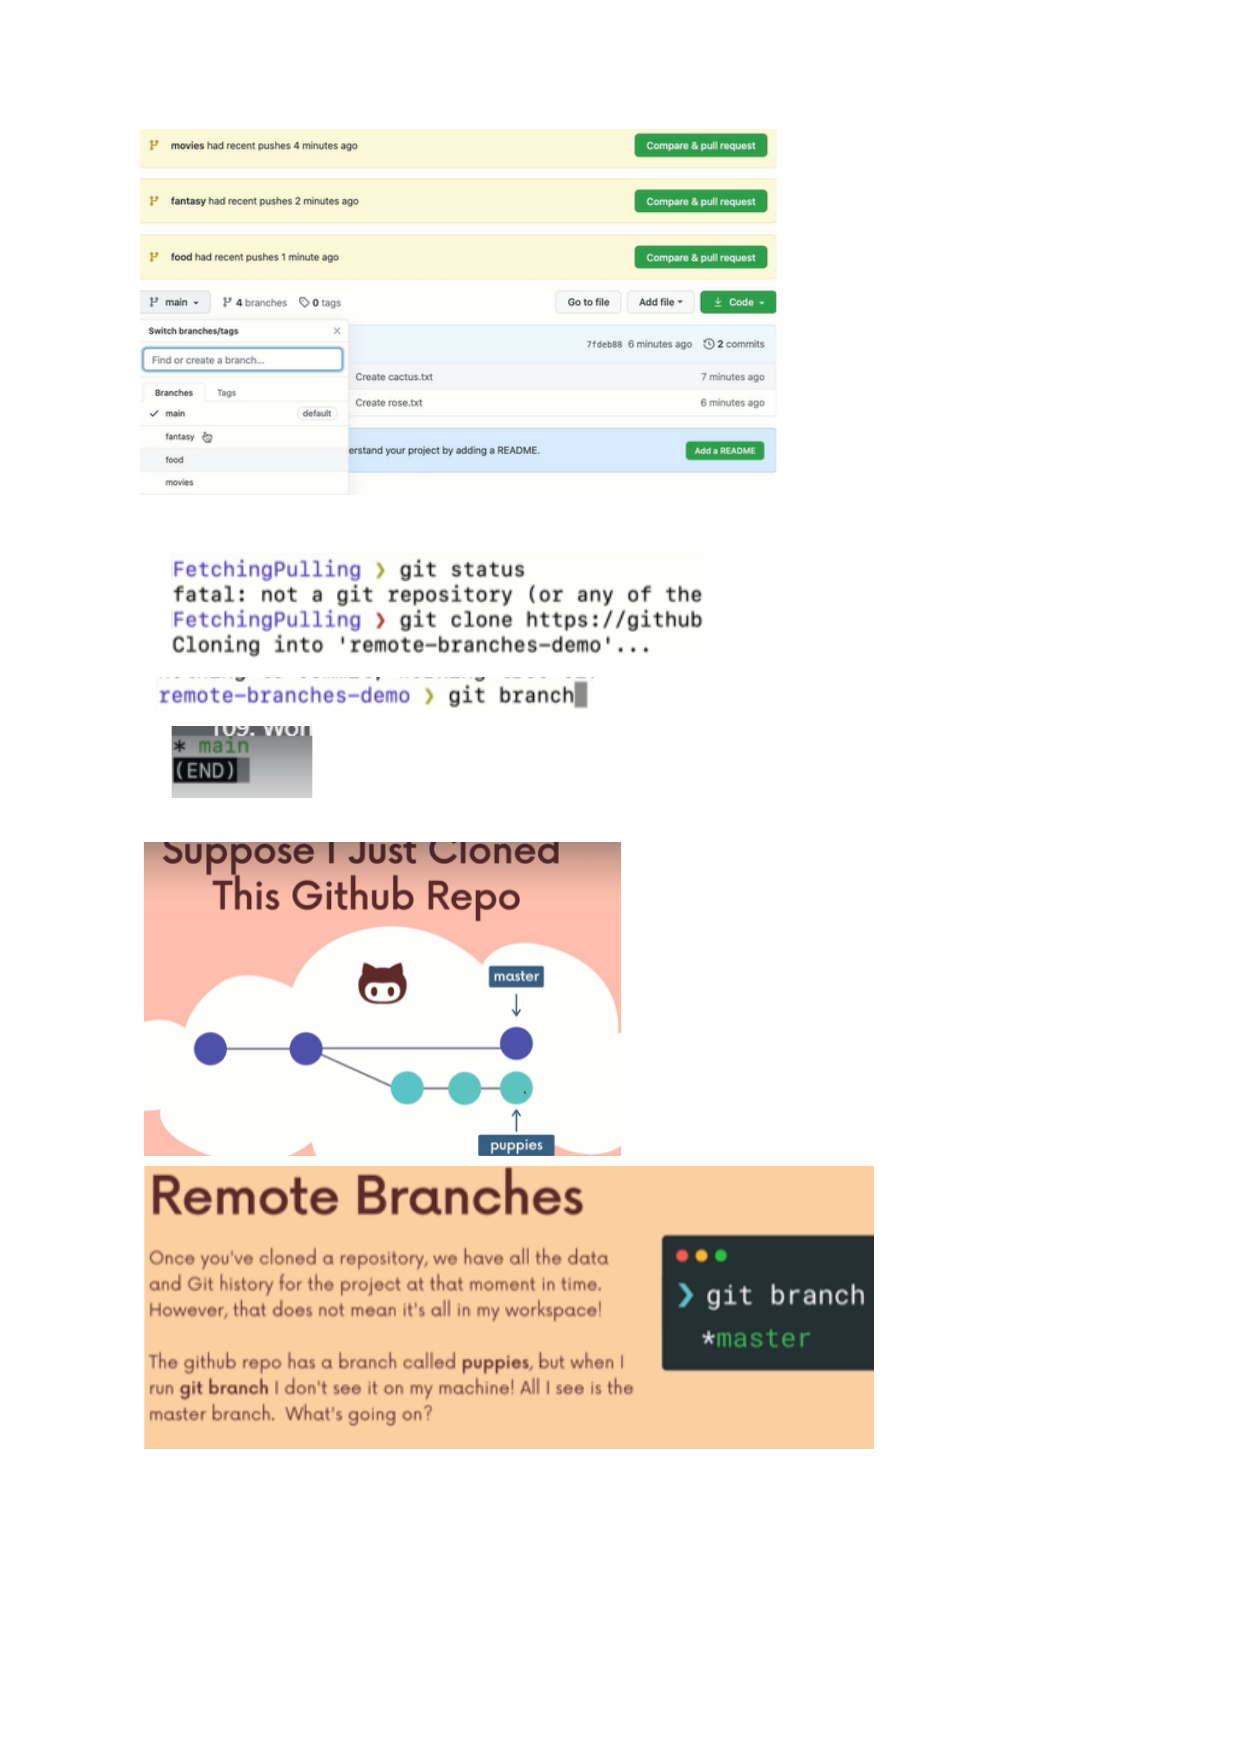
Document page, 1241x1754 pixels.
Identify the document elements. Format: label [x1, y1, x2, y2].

picture [144, 1166, 874, 1449]
picture [171, 553, 704, 659]
picture [156, 677, 594, 714]
picture [143, 842, 622, 1156]
picture [171, 726, 313, 798]
picture [140, 129, 777, 495]
